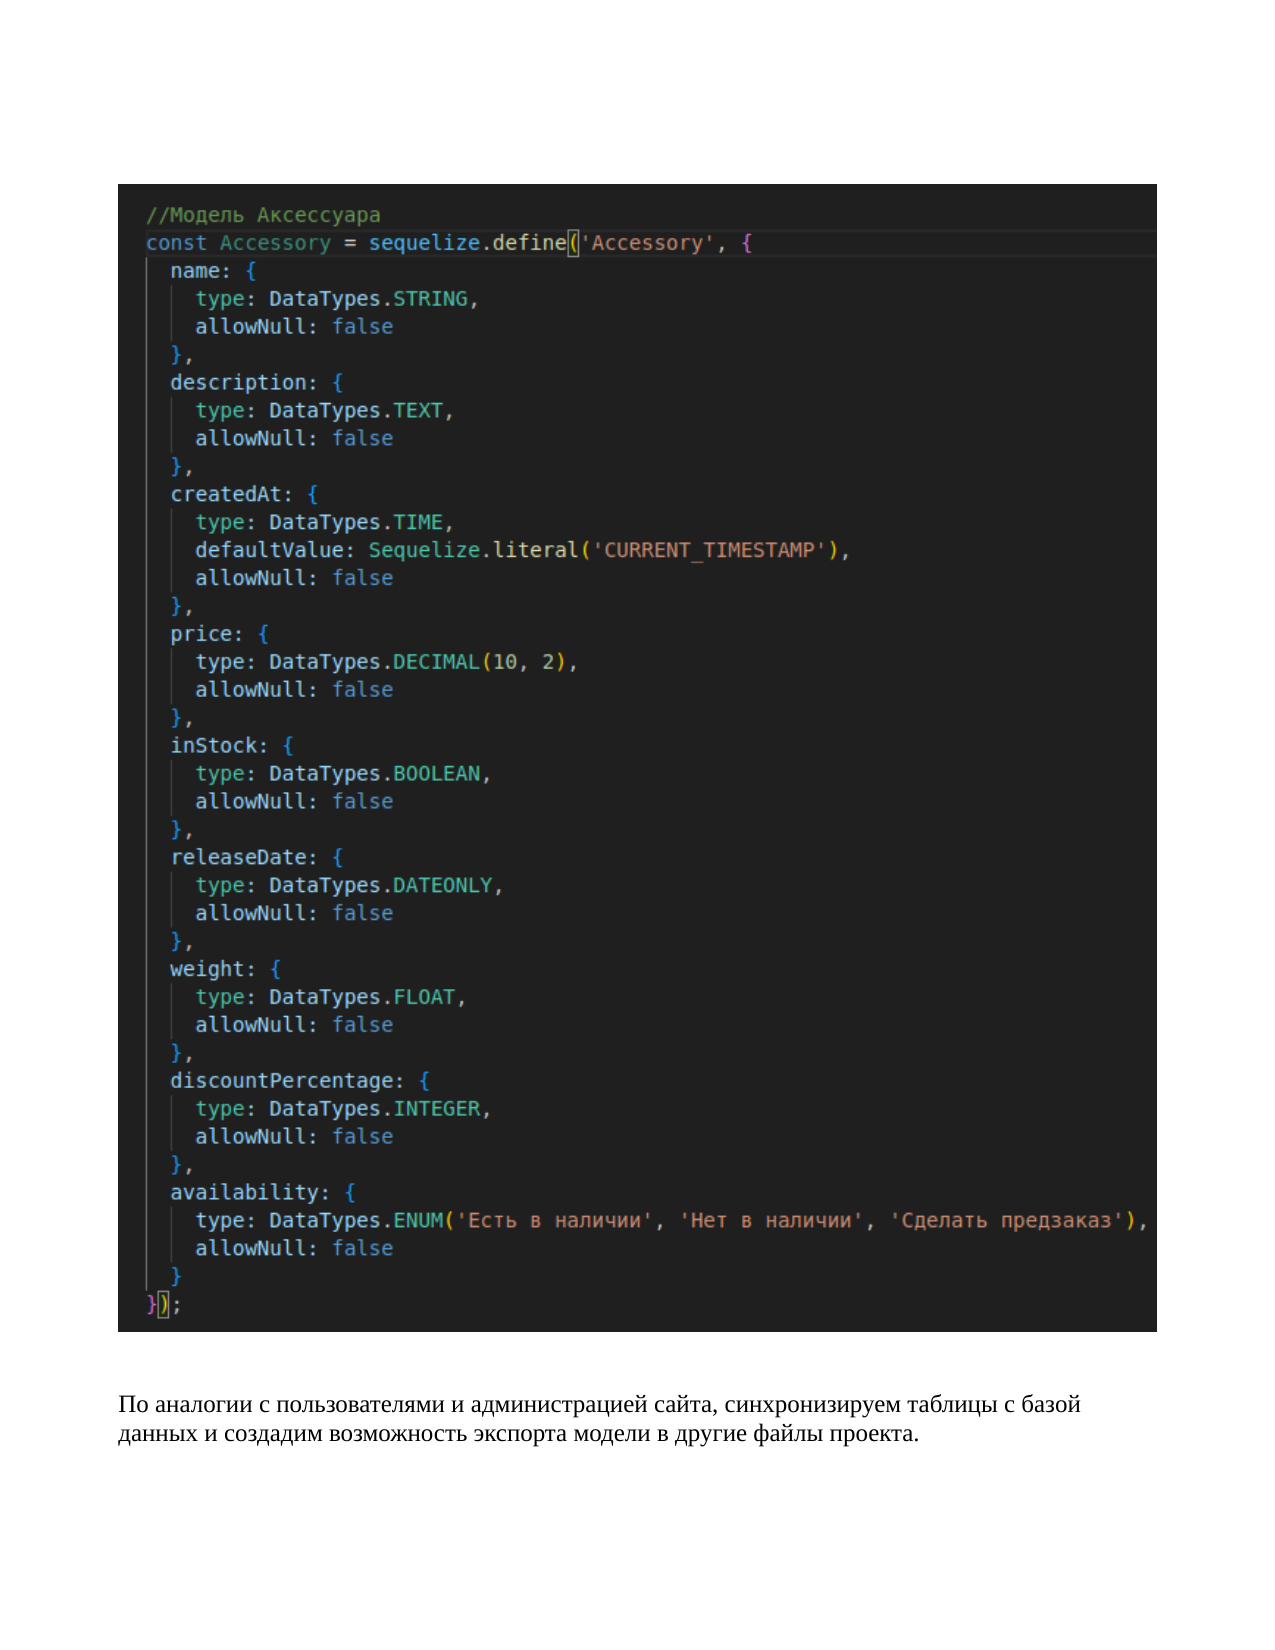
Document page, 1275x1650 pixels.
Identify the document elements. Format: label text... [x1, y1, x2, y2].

picture [118, 184, 1157, 1332]
text По аналогии с пользователями и администрацией сайта, синхронизируем таблицы с базой данных и создадим возможность экспорта модели в другие файлы проекта. [118, 1389, 1157, 1447]
